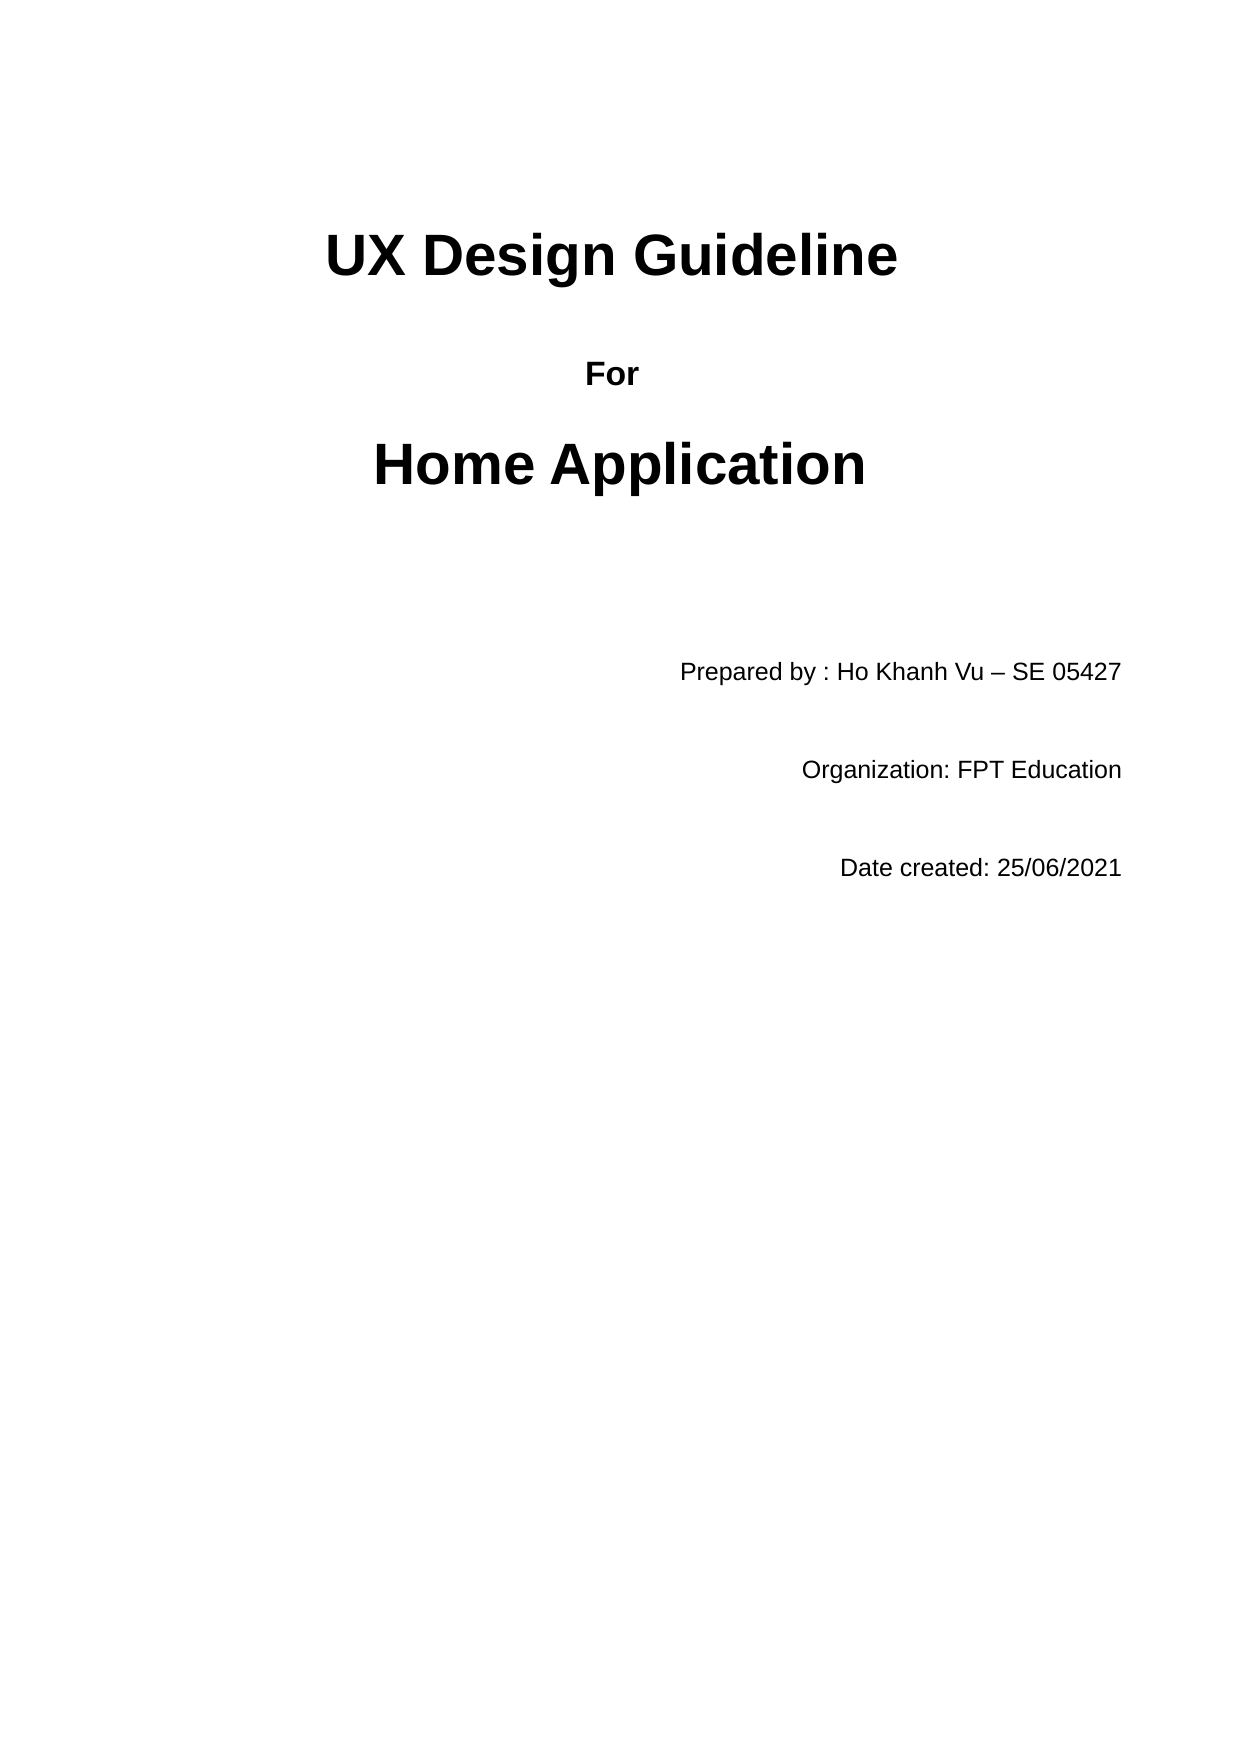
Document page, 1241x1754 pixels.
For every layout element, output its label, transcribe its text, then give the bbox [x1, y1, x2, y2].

text Prepared by : Ho Khanh Vu – SE 05427 [118, 657, 1122, 686]
title For [118, 326, 1122, 393]
text Date created: 25/06/2021 [118, 853, 1122, 882]
title UX Design Guideline [118, 221, 1122, 288]
text Organization: FPT Education [118, 755, 1122, 784]
title Home Application [118, 430, 1122, 497]
